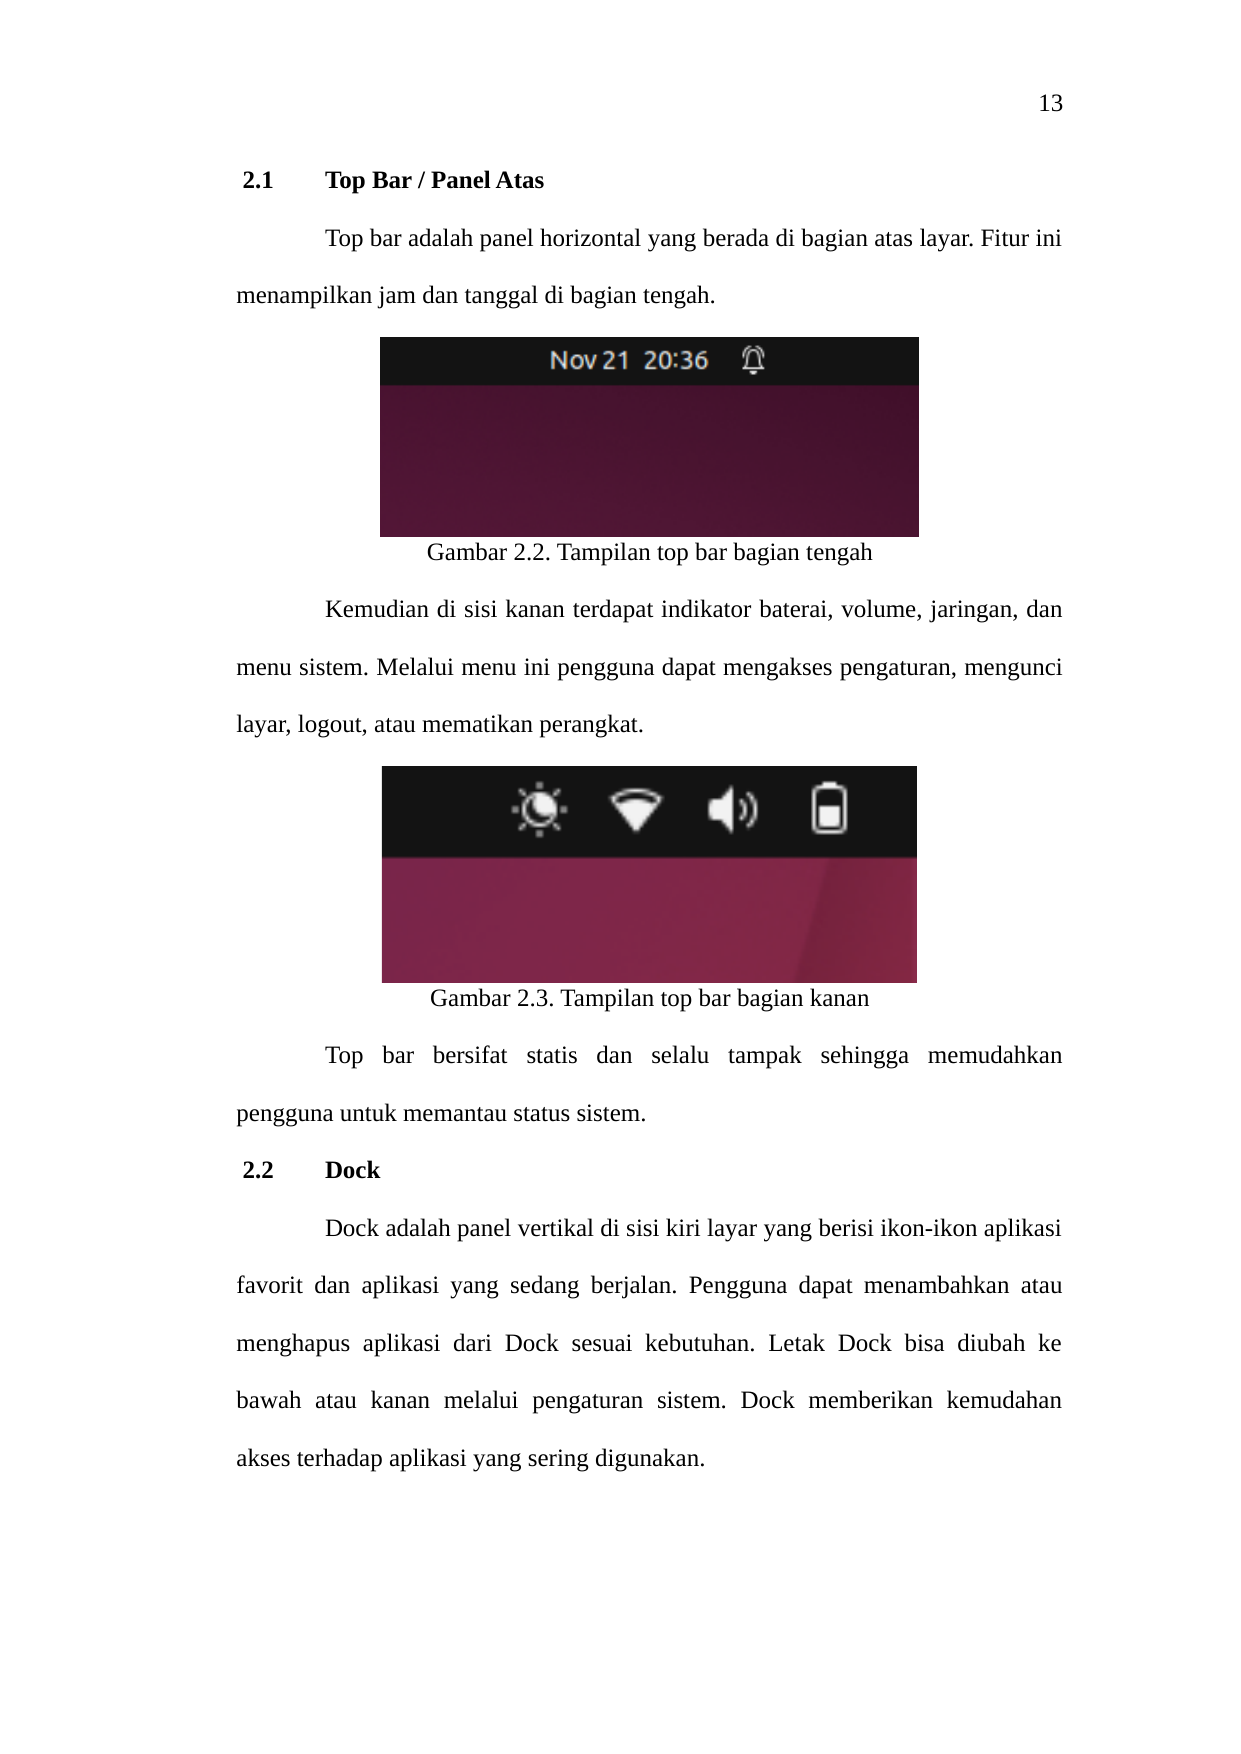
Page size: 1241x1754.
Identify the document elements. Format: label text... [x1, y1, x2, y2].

text Top bar bersifat statis dan selalu tampak sehingga memudahkan pengguna untuk memantau status sistem. [236, 1041, 1063, 1127]
text Top bar adalah panel horizontal yang berada di bagian atas layar. Fitur ini menampilkan jam dan tanggal di bagian tengah. [236, 223, 1063, 309]
text Kemudian di sisi kanan terdapat indikator baterai, volume, jaringan, dan menu sistem. Melalui menu ini pengguna dapat mengakses pengaturan, mengunci layar, logout, atau mematikan perangkat. [236, 594, 1063, 738]
text Dock adalah panel vertikal di sisi kiri layar yang berisi ikon-ikon aplikasi favorit dan aplikasi yang sedang berjalan. Pengguna dapat menambahkan atau menghapus aplikasi dari Dock sesuai kebutuhan. Letak Dock bisa diubah ke bawah atau kanan melalui pengaturan sistem. Dock memberikan kemudahan akses terhadap aplikasi yang sering digunakan. [236, 1213, 1063, 1472]
text Gambar 2.2. Tampilan top bar bagian tengah [380, 338, 919, 565]
subtitle Dock [236, 1156, 1063, 1184]
subtitle Top Bar / Panel Atas [236, 165, 1063, 194]
text Gambar 2.3. Tampilan top bar bagian kanan [382, 767, 917, 1012]
